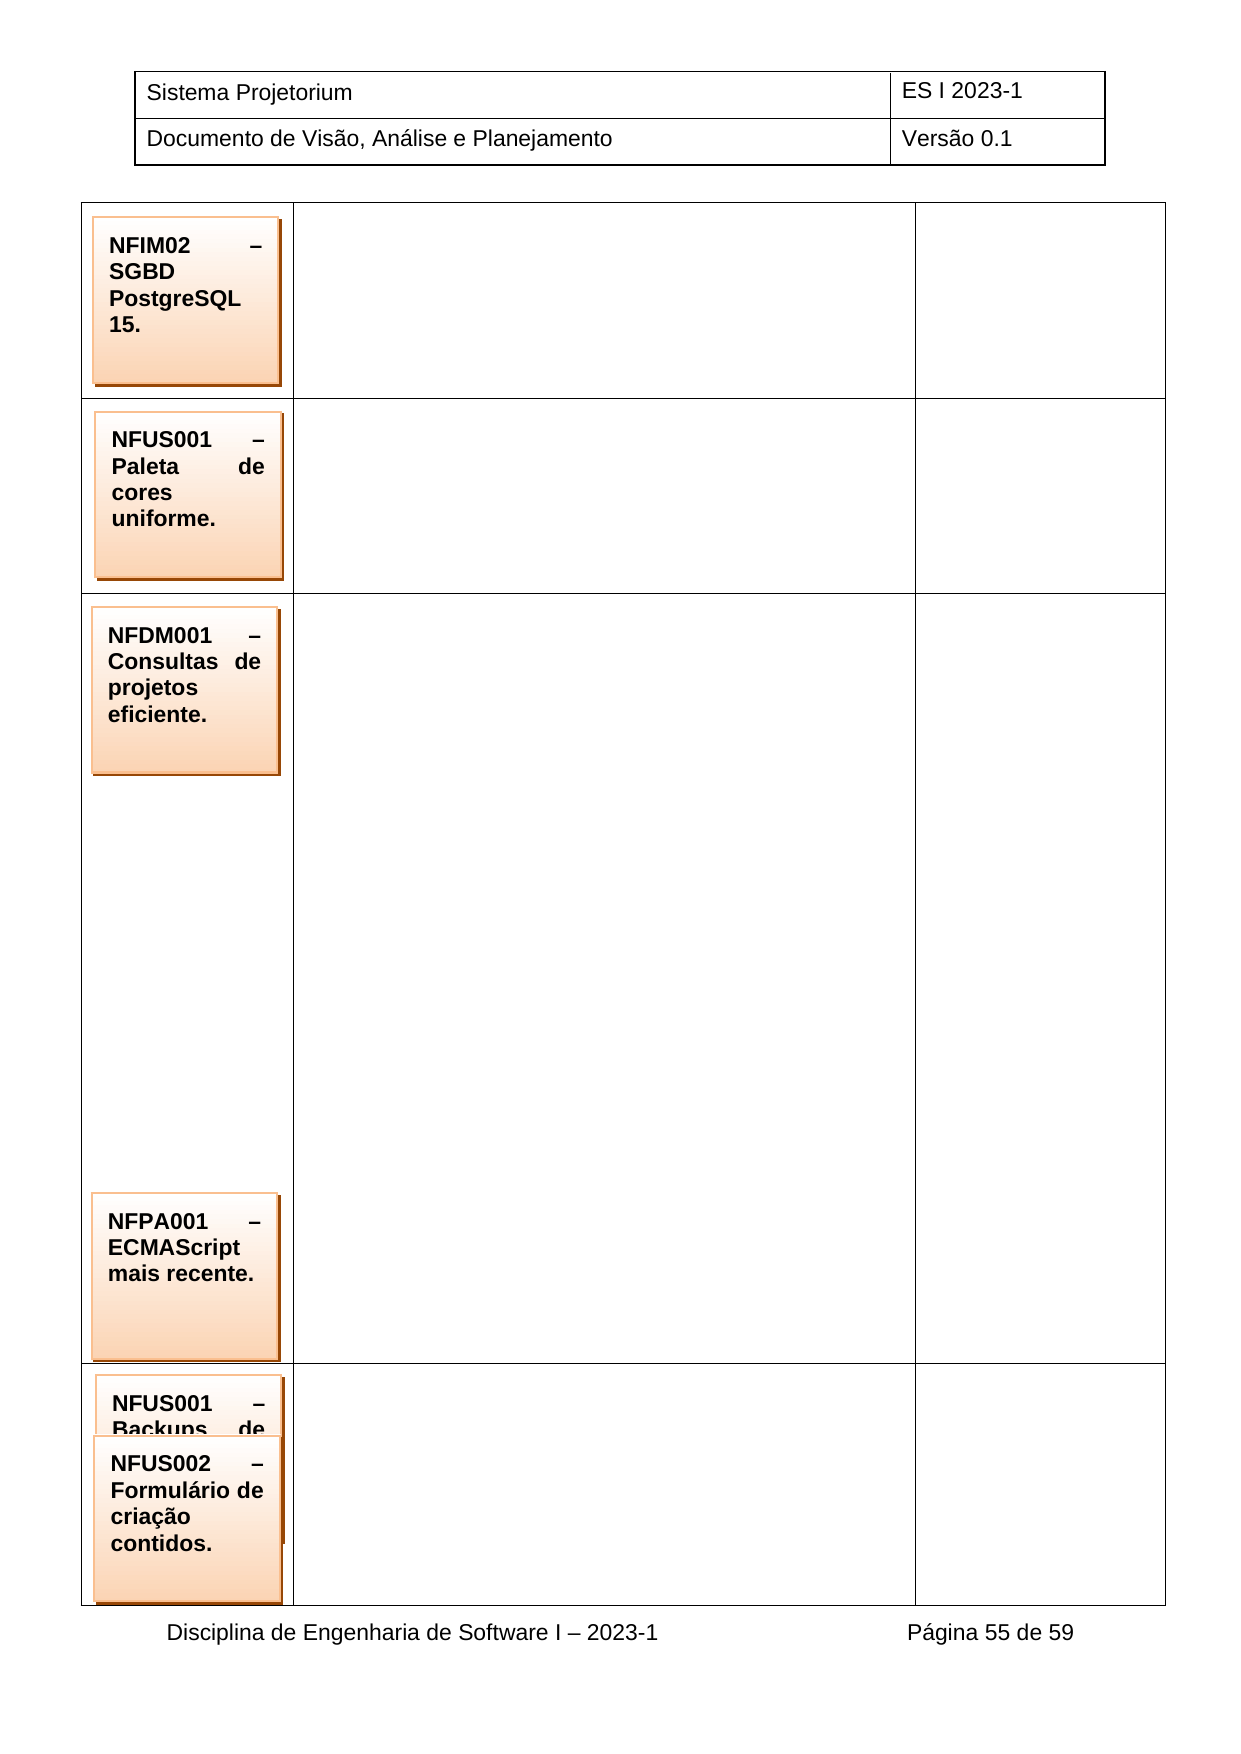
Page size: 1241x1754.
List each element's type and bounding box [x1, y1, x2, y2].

table_cell [82, 1364, 293, 1605]
table_cell [294, 594, 915, 1362]
table_cell [294, 1364, 915, 1605]
table_cell [916, 1364, 1165, 1605]
table_cell [82, 399, 293, 593]
table_cell [294, 399, 915, 593]
table_cell [916, 594, 1165, 1362]
table_cell [82, 594, 293, 1362]
table_cell [916, 399, 1165, 593]
table_cell [294, 203, 915, 397]
table_cell [916, 203, 1165, 397]
table_cell [82, 203, 293, 397]
